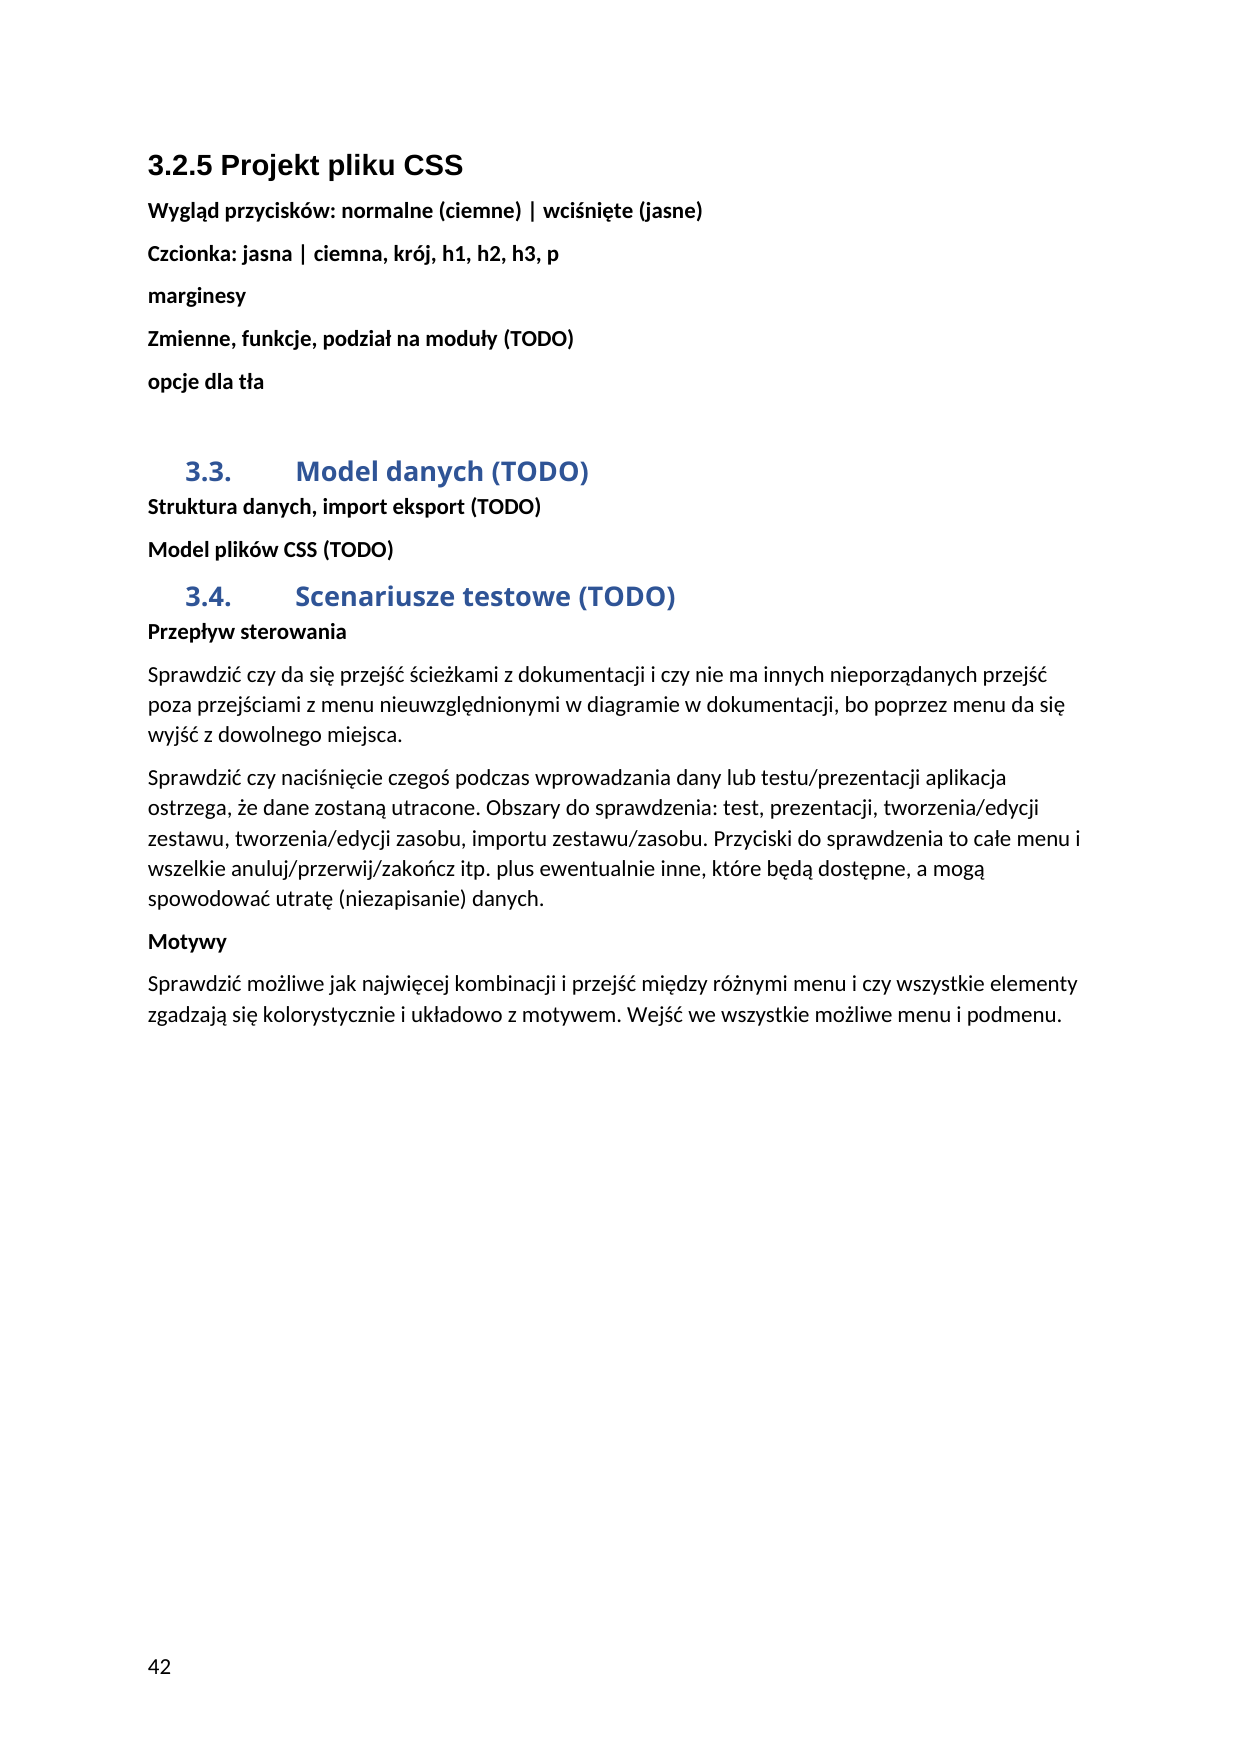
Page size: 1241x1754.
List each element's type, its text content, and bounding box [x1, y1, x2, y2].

subtitle Model danych (TODO) [185, 452, 1093, 489]
text opcje dla tła [148, 367, 1093, 395]
text Sprawdzić czy da się przejść ścieżkami z dokumentacji i czy nie ma innych nieporządanych przejść poza przejściami z menu nieuwzględnionymi w diagramie w dokumentacji, bo poprzez menu da się wyjść z dowolnego miejsca. [148, 660, 1093, 749]
text Struktura danych, import eksport (TODO) [148, 492, 1093, 520]
text Sprawdzić czy naciśnięcie czegoś podczas wprowadzania dany lub testu/prezentacji aplikacja ostrzega, że dane zostaną utracone. Obszary do sprawdzenia: test, prezentacji, tworzenia/edycji zestawu, tworzenia/edycji zasobu, importu zestawu/zasobu. Przyciski do sprawdzenia to całe menu i wszelkie anuluj/przerwij/zakończ itp. plus ewentualnie inne, które będą dostępne, a mogą spowodować utratę (niezapisanie) danych. [148, 763, 1093, 912]
text Wygląd przycisków: normalne (ciemne) | wciśnięte (jasne) [148, 196, 1093, 224]
text Sprawdzić możliwe jak najwięcej kombinacji i przejść między różnymi menu i czy wszystkie elementy zgadzają się kolorystycznie i układowo z motywem. Wejść we wszystkie możliwe menu i podmenu. [148, 969, 1093, 1028]
text Czcionka: jasna | ciemna, krój, h1, h2, h3, p [148, 239, 1093, 267]
text Zmienne, funkcje, podział na moduły (TODO) [148, 324, 1093, 352]
text Przepływ sterowania [148, 617, 1093, 646]
subtitle Scenariusze testowe (TODO) [185, 578, 1093, 614]
text Motywy [148, 927, 1093, 955]
text marginesy [148, 282, 1093, 310]
subtitle 3.2.5 Projekt pliku CSS [148, 148, 1093, 181]
text Model plików CSS (TODO) [148, 535, 1093, 563]
